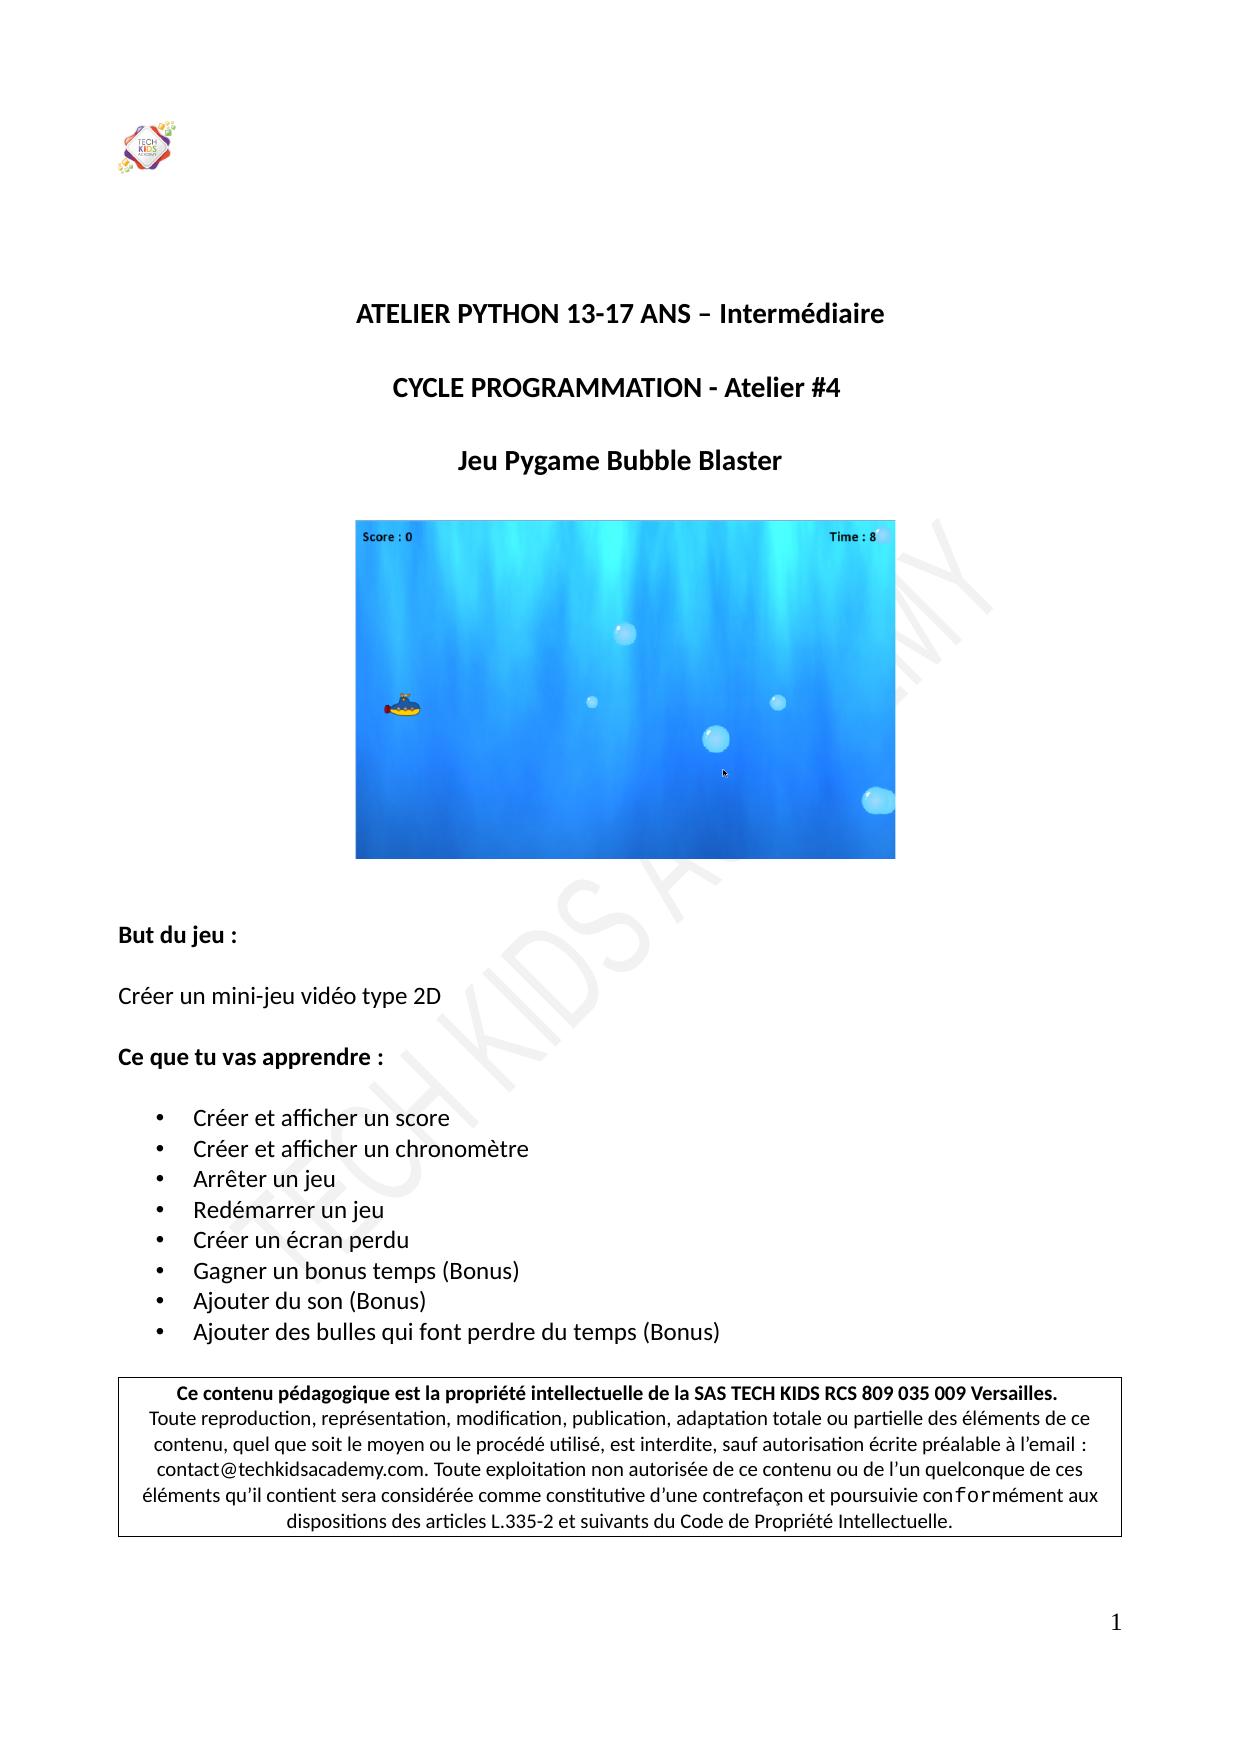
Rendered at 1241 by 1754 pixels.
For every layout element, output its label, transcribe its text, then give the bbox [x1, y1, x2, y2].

list Ajouter du son (Bonus) [156, 1285, 1122, 1316]
list Redémarrer un jeu [325, 1194, 1122, 1224]
list Gagner un bonus temps (Bonus) [156, 1255, 317, 1285]
text Ce contenu pédagogique est la propriété intellectuelle de la SAS TECH KIDS RCS 809 035 009 Versailles. Toute reproduction, représentation, modification, publication, adaptation totale ou partielle des éléments de ce contenu, quel que soit le moyen ou le procédé utilisé, est interdite, sauf autorisation écrite préalable à l’email : contact@techkidsacademy.com. Toute exploitation non autorisée de ce contenu ou de l’un quelconque de ces éléments qu’il contient sera considérée comme constitutive d’une contrefaçon et poursuivie conformément aux dispositions des articles L.335-2 et suivants du Code de Propriété Intellectuelle. [119, 1378, 1121, 1536]
list Gagner un bonus temps (Bonus) [303, 1255, 1122, 1285]
title ATELIER PYTHON 13-17 ANS – Intermédiaire [118, 296, 1122, 331]
list Redémarrer un jeu [156, 1194, 260, 1224]
title Jeu Pygame Bubble Blaster [118, 442, 1122, 477]
list Créer et afficher un score [421, 1102, 1122, 1133]
list Arrêter un jeu [290, 1163, 377, 1194]
list Arrêter un jeu [356, 1163, 411, 1186]
list Créer et afficher un chronomètre [156, 1133, 342, 1163]
list Redémarrer un jeu [262, 1194, 315, 1224]
list Arrêter un jeu [156, 1163, 291, 1194]
text But du jeu : [118, 919, 639, 950]
list Créer un écran perdu [331, 1224, 360, 1239]
list Créer et afficher un chronomètre [342, 1133, 1122, 1163]
picture [118, 118, 176, 176]
list Créer un écran perdu [272, 1224, 346, 1255]
text [503, 980, 555, 1011]
text [539, 980, 587, 1011]
text Ce que tu vas apprendre : [118, 1041, 487, 1072]
list Créer un écran perdu [156, 1224, 287, 1255]
text [592, 980, 1122, 1011]
list Créer et afficher un score [156, 1102, 413, 1133]
list Créer un écran perdu [348, 1224, 1122, 1255]
picture [355, 520, 896, 859]
title CYCLE PROGRAMMATION - Atelier #4 [118, 369, 1122, 404]
list Arrêter un jeu [411, 1163, 1122, 1194]
text [487, 1041, 1122, 1072]
list Ajouter des bulles qui font perdre du temps (Bonus) [156, 1316, 1122, 1346]
text Créer un mini-jeu vidéo type 2D [118, 980, 518, 1011]
text [637, 919, 1122, 950]
